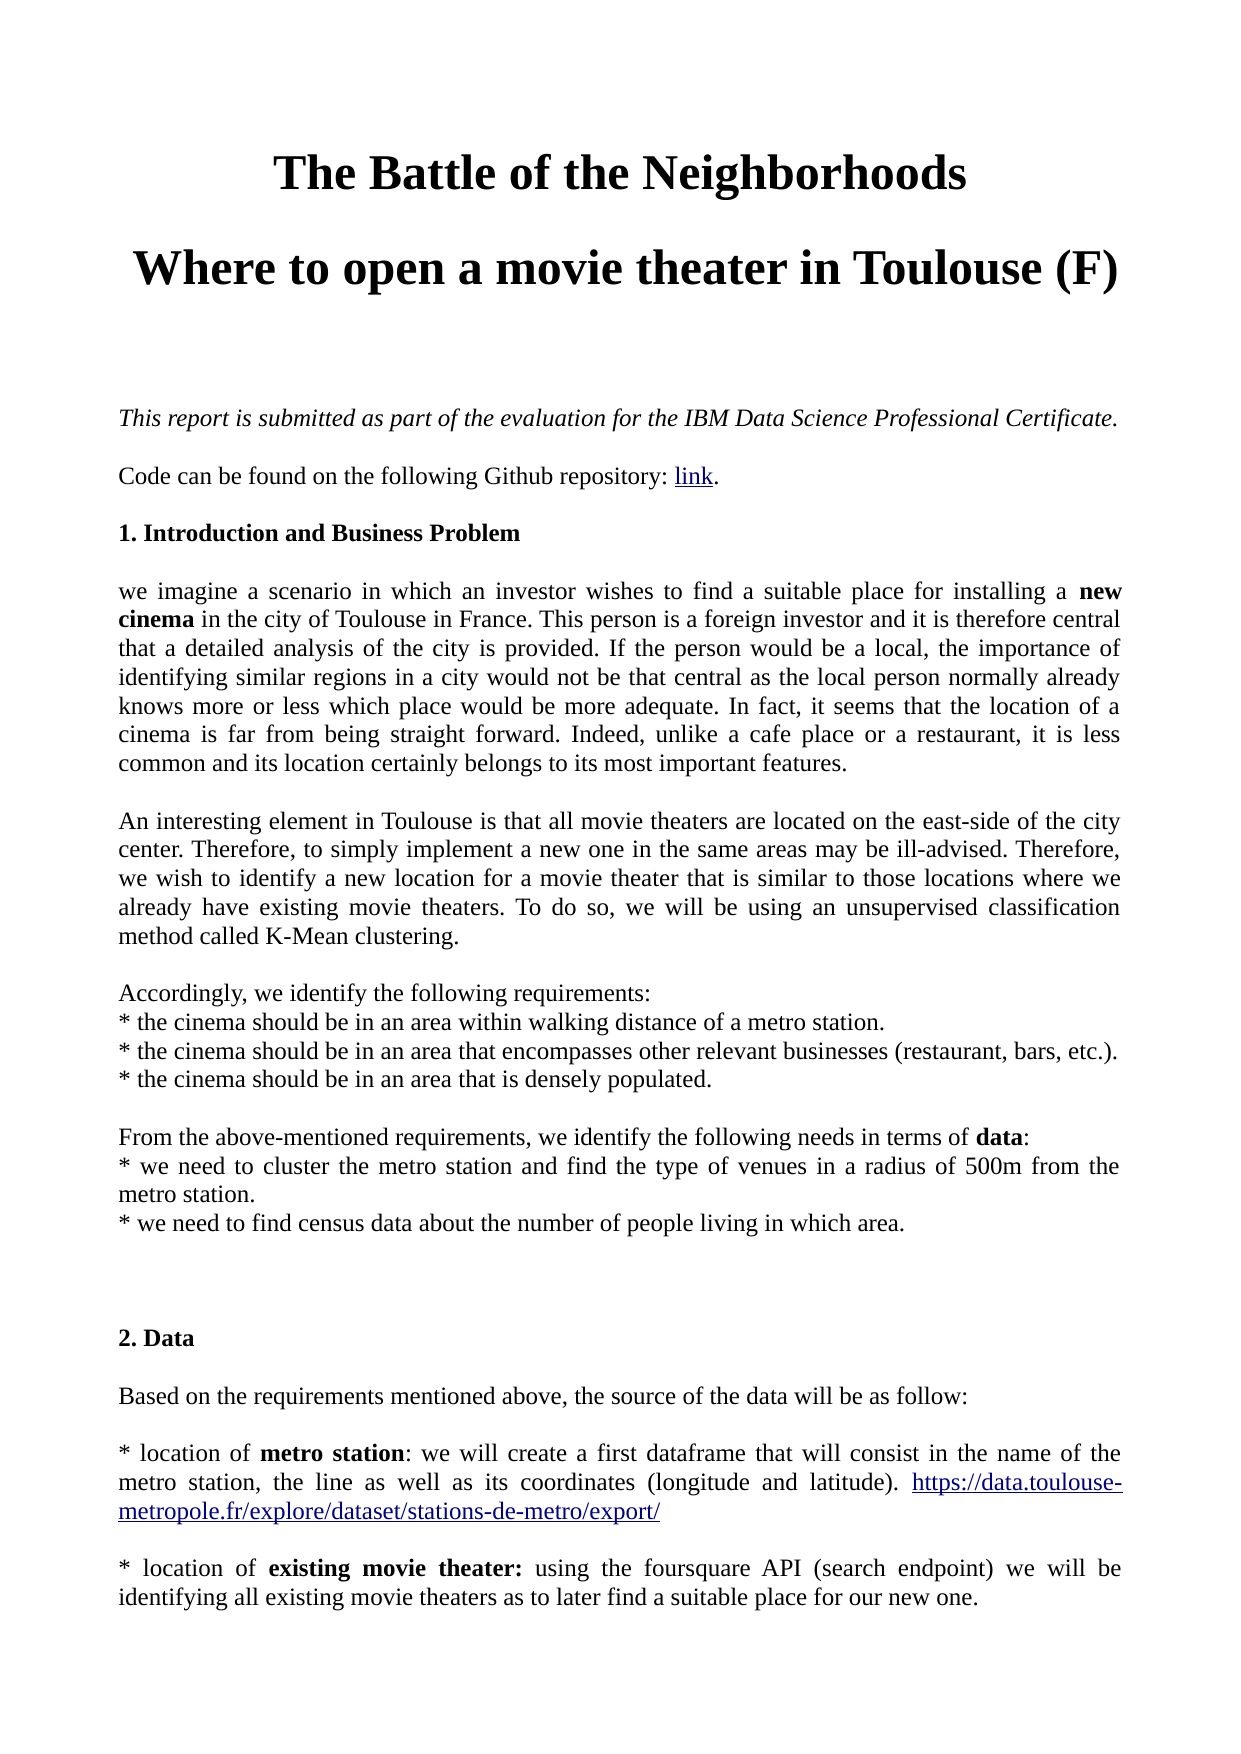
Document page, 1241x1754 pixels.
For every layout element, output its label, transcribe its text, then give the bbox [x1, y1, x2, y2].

text Accordingly, we identify the following requirements: [118, 978, 1122, 1007]
text * the cinema should be in an area that encompasses other relevant businesses (restaurant, bars, etc.). [118, 1036, 1122, 1064]
text we imagine a scenario in which an investor wishes to find a suitable place for installing a new cinema in the city of Toulouse in France. This person is a foreign investor and it is therefore central that a detailed analysis of the city is provided. If the person would be a local, the importance of identifying similar regions in a city would not be that central as the local person normally already knows more or less which place would be more adequate. In fact, it seems that the location of a cinema is far from being straight forward. Indeed, unlike a cafe place or a restaurant, it is less common and its location certainly belongs to its most important features. [118, 576, 1122, 777]
text * the cinema should be in an area that is densely populated. [118, 1064, 1122, 1093]
text * the cinema should be in an area within walking distance of a metro station. [118, 1007, 1122, 1036]
subtitle The Battle of the Neighborhoods [118, 143, 1122, 201]
text This report is submitted as part of the evaluation for the IBM Data Science Professional Certificate. [118, 403, 1122, 432]
text 1. Introduction and Business Problem [118, 518, 1122, 547]
text Code can be found on the following Github repository: link. [118, 461, 1122, 489]
text * we need to find census data about the number of people living in which area. [118, 1208, 1122, 1237]
text From the above-mentioned requirements, we identify the following needs in terms of data: [118, 1122, 1122, 1151]
text 2. Data [118, 1323, 1122, 1352]
text An interesting element in Toulouse is that all movie theaters are located on the east-side of the city center. Therefore, to simply implement a new one in the same areas may be ill-advised. Therefore, we wish to identify a new location for a movie theater that is similar to those locations where we already have existing movie theaters. To do so, we will be using an unsupervised classification method called K-Mean clustering. [118, 806, 1122, 949]
text * location of existing movie theater: using the foursquare API (search endpoint) we will be identifying all existing movie theaters as to later find a suitable place for our new one. [118, 1553, 1122, 1611]
text * we need to cluster the metro station and find the type of venues in a radius of 500m from the metro station. [118, 1151, 1122, 1208]
text Based on the requirements mentioned above, the source of the data will be as follow: [118, 1381, 1122, 1409]
subtitle Where to open a movie theater in Toulouse (F) [118, 238, 1122, 296]
text * location of metro station: we will create a first dataframe that will consist in the name of the metro station, the line as well as its coordinates (longitude and latitude). https://data.toulouse-metropole.fr/explore/dataset/stations-de-metro/export/ [118, 1438, 1122, 1524]
